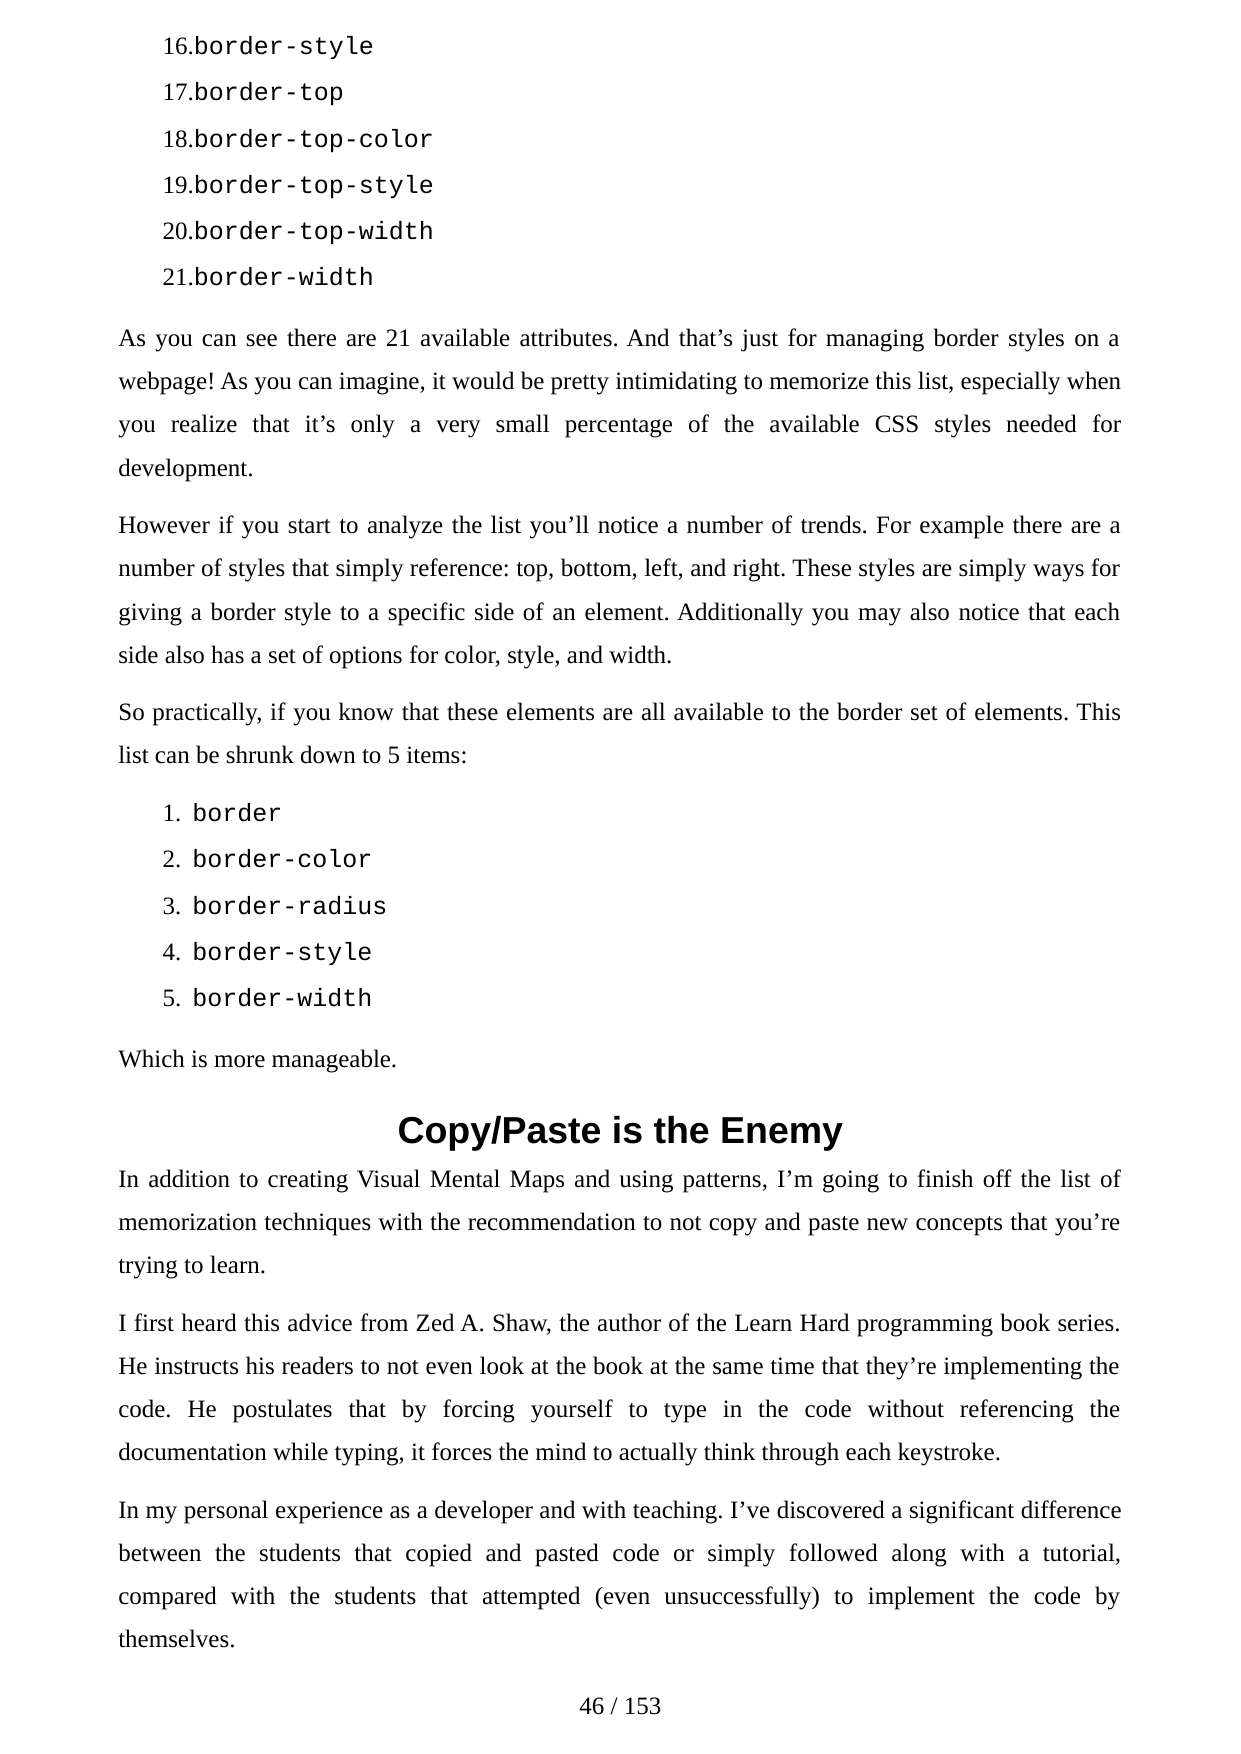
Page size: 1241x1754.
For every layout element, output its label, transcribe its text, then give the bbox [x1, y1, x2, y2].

list border-style [162, 31, 1122, 62]
list border [162, 798, 1122, 829]
list border-top-color [162, 124, 1122, 154]
list border-width [162, 262, 1122, 293]
list border-top-width [162, 216, 1122, 247]
text I first heard this advice from Zed A. Shaw, the author of the Learn Hard programming book series. He instructs his readers to not even look at the book at the same time that they’re implementing the code. He postulates that by forcing yourself to type in the code without referencing the documentation while typing, it forces the mind to actually think through each keystroke. [118, 1308, 1122, 1466]
text As you can see there are 21 available attributes. And that’s just for managing border styles on a webpage! As you can imagine, it would be pretty intimidating to memorize this list, especially when you realize that it’s only a very small percentage of the available CSS styles needed for development. [118, 323, 1122, 481]
text In my personal experience as a developer and with teaching. I’ve discovered a significant difference between the students that copied and pasted code or simply followed along with a tutorial, compared with the students that attempted (even unsuccessfully) to implement the code by themselves. [118, 1495, 1122, 1653]
list border-top-style [162, 170, 1122, 201]
list border-radius [162, 891, 1122, 922]
subtitle Copy/Paste is the Enemy [118, 1108, 1122, 1151]
text However if you start to analyze the list you’ll notice a number of trends. For example there are a number of styles that simply reference: top, bottom, left, and right. These styles are simply ways for giving a border style to a specific side of an element. Additionally you may also notice that each side also has a set of options for color, style, and width. [118, 510, 1122, 668]
text So practically, if you know that these elements are all available to the border set of elements. This list can be shrunk down to 5 items: [118, 697, 1122, 769]
text In addition to creating Visual Mental Maps and using patterns, I’m going to finish off the list of memorization techniques with the recommendation to not copy and paste new concepts that you’re trying to learn. [118, 1164, 1122, 1279]
list border-top [162, 77, 1122, 108]
list border-style [162, 937, 1122, 968]
list border-width [162, 983, 1122, 1014]
list border-color [162, 844, 1122, 875]
text Which is more manageable. [118, 1044, 1122, 1073]
